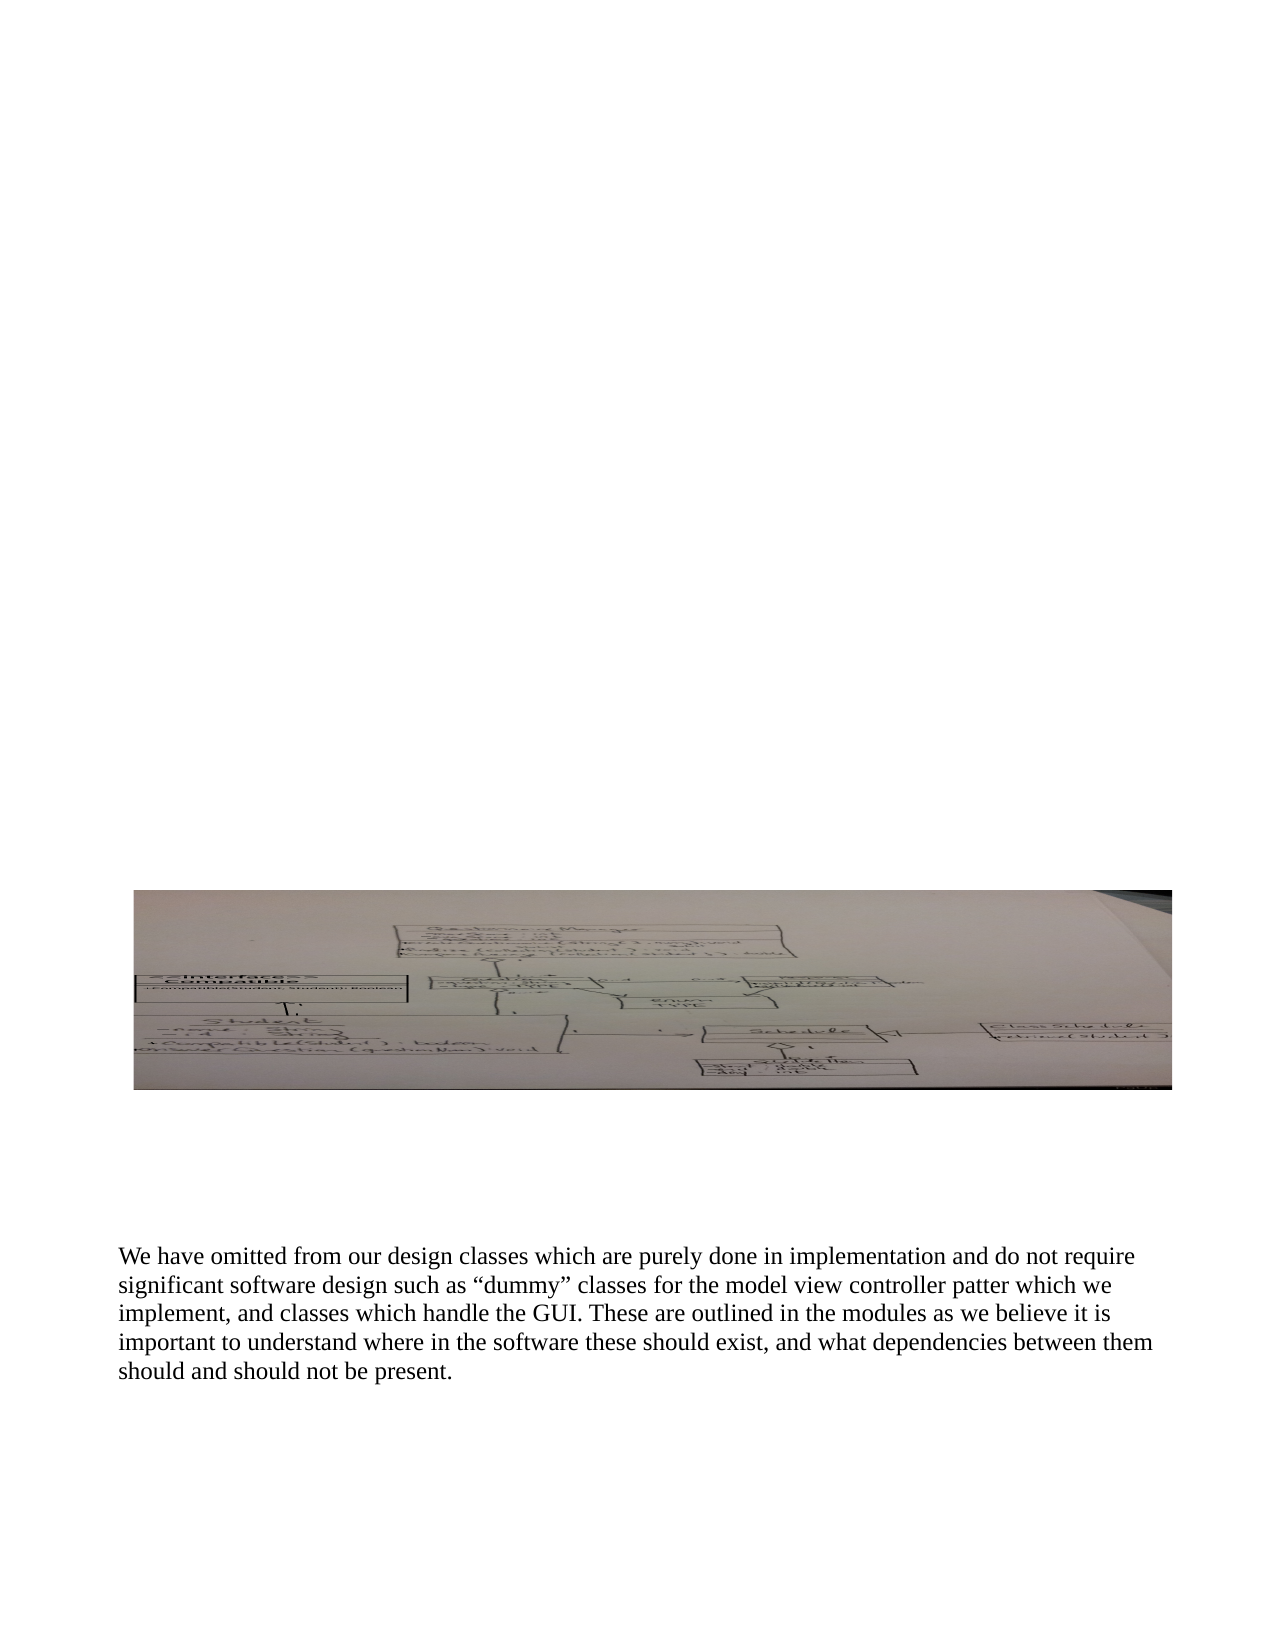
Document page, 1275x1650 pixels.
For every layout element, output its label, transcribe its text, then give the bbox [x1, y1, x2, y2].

text We have omitted from our design classes which are purely done in implementation and do not require significant software design such as “dummy” classes for the model view controller patter which we implement, and classes which handle the GUI. These are outlined in the modules as we believe it is important to understand where in the software these should exist, and what dependencies between them should and should not be present. [118, 1241, 1157, 1385]
